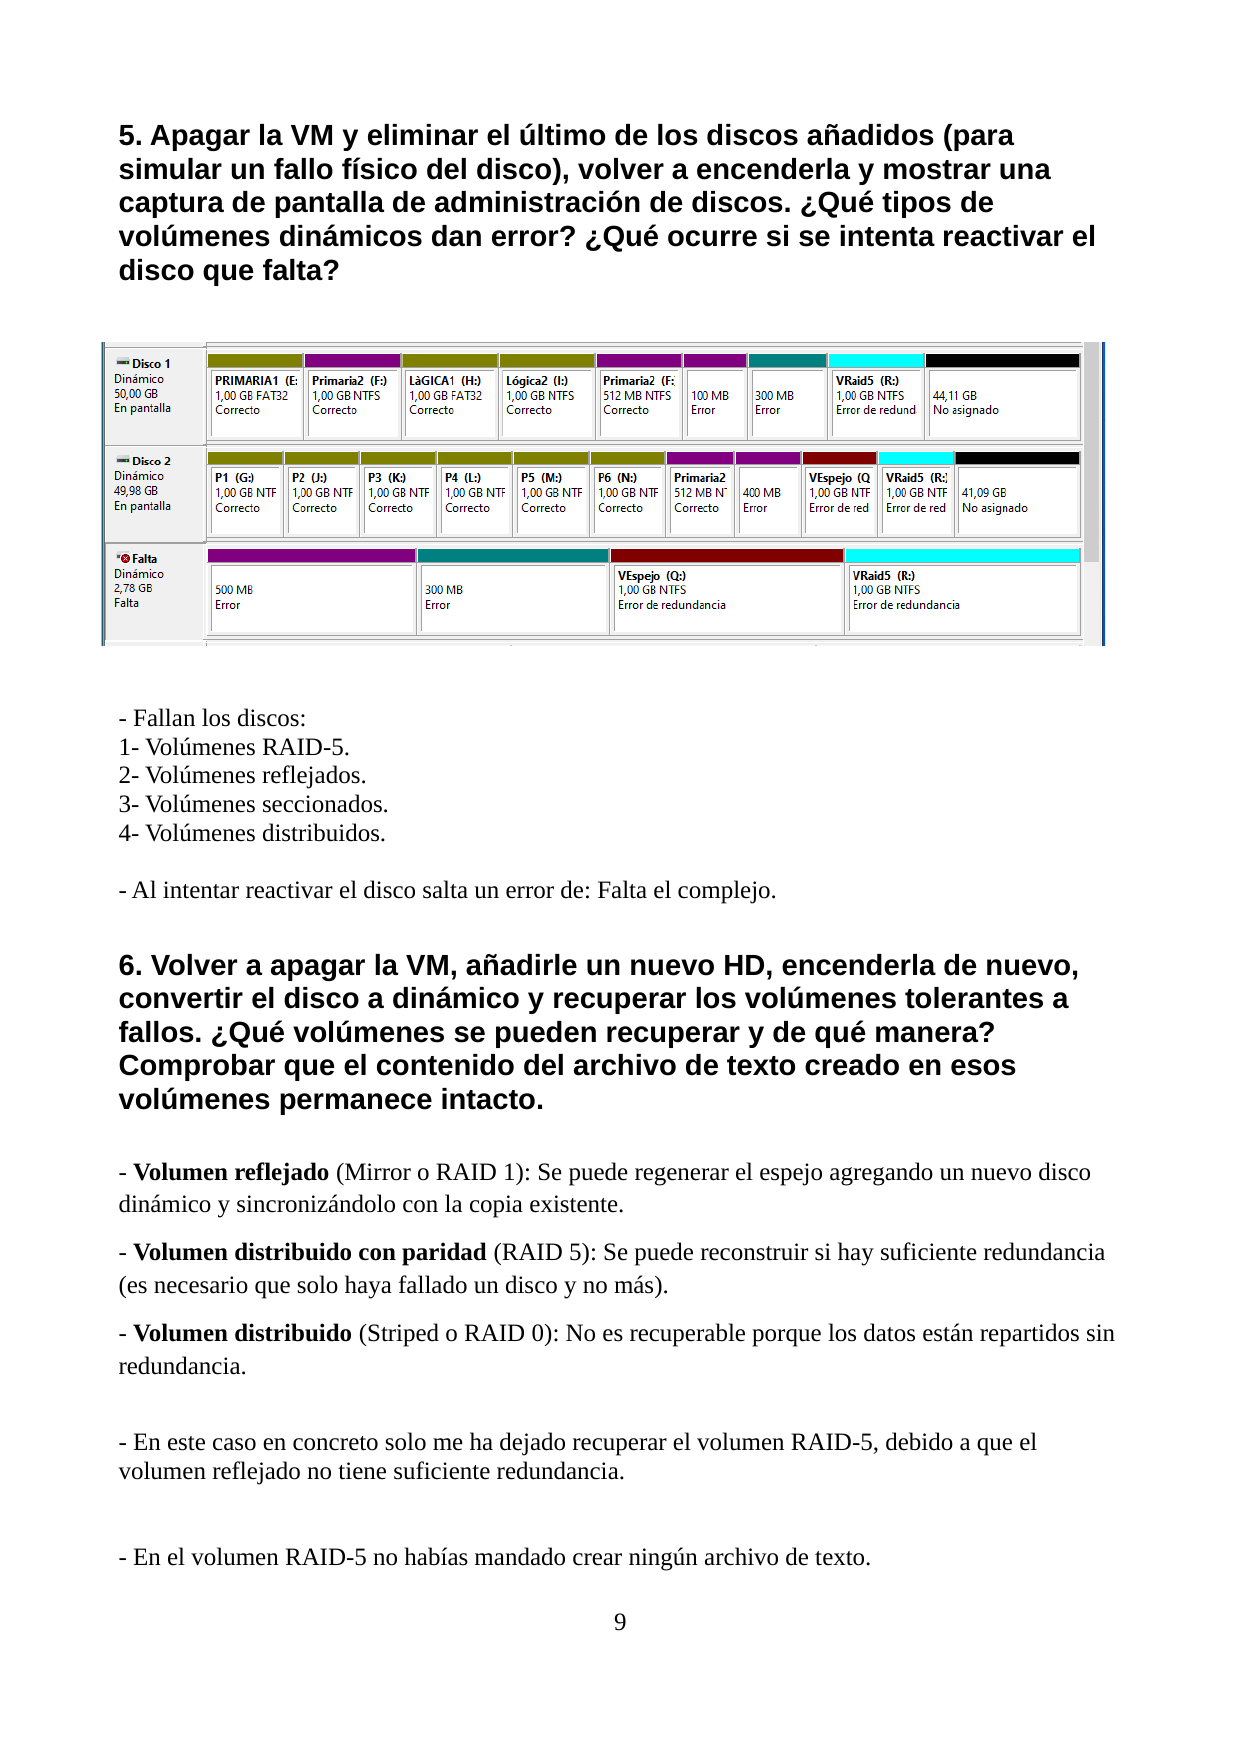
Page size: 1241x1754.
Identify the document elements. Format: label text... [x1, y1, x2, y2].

text - En este caso en concreto solo me ha dejado recuperar el volumen RAID-5, debido a que el volumen reflejado no tiene suficiente redundancia. [118, 1427, 1122, 1485]
text 2- Volúmenes reflejados. [118, 761, 1122, 789]
text - Al intentar reactivar el disco salta un error de: Falta el complejo. [118, 876, 1122, 904]
text - Volumen distribuido con paridad (RAID 5): Se puede reconstruir si hay suficiente redundancia (es necesario que solo haya fallado un disco y no más). [118, 1237, 1122, 1299]
text - Volumen reflejado (Mirror o RAID 1): Se puede regenerar el espejo agregando un nuevo disco dinámico y sincronizándolo con la copia existente. [118, 1157, 1122, 1218]
text 1- Volúmenes RAID-5. [118, 732, 1122, 761]
text - En el volumen RAID-5 no habías mandado crear ningún archivo de texto. [118, 1542, 1122, 1571]
text 4- Volúmenes distribuidos. [118, 818, 1122, 847]
text - Volumen distribuido (Striped o RAID 0): No es recuperable porque los datos están repartidos sin redundancia. [118, 1318, 1122, 1379]
subtitle 5. Apagar la VM y eliminar el último de los discos añadidos (para simular un fallo físico del disco), volver a encenderla y mostrar una captura de pantalla de administración de discos. ¿Qué tipos de volúmenes dinámicos dan error? ¿Qué ocurre si se intenta reactivar el disco que falta? [118, 118, 1122, 286]
text - Fallan los discos: [118, 703, 1122, 732]
picture [101, 342, 1105, 646]
text 3- Volúmenes seccionados. [118, 789, 1122, 818]
subtitle 6. Volver a apagar la VM, añadirle un nuevo HD, encenderla de nuevo, convertir el disco a dinámico y recuperar los volúmenes tolerantes a fallos. ¿Qué volúmenes se pueden recuperar y de qué manera? Comprobar que el contenido del archivo de texto creado en esos volúmenes permanece intacto. [118, 948, 1122, 1115]
